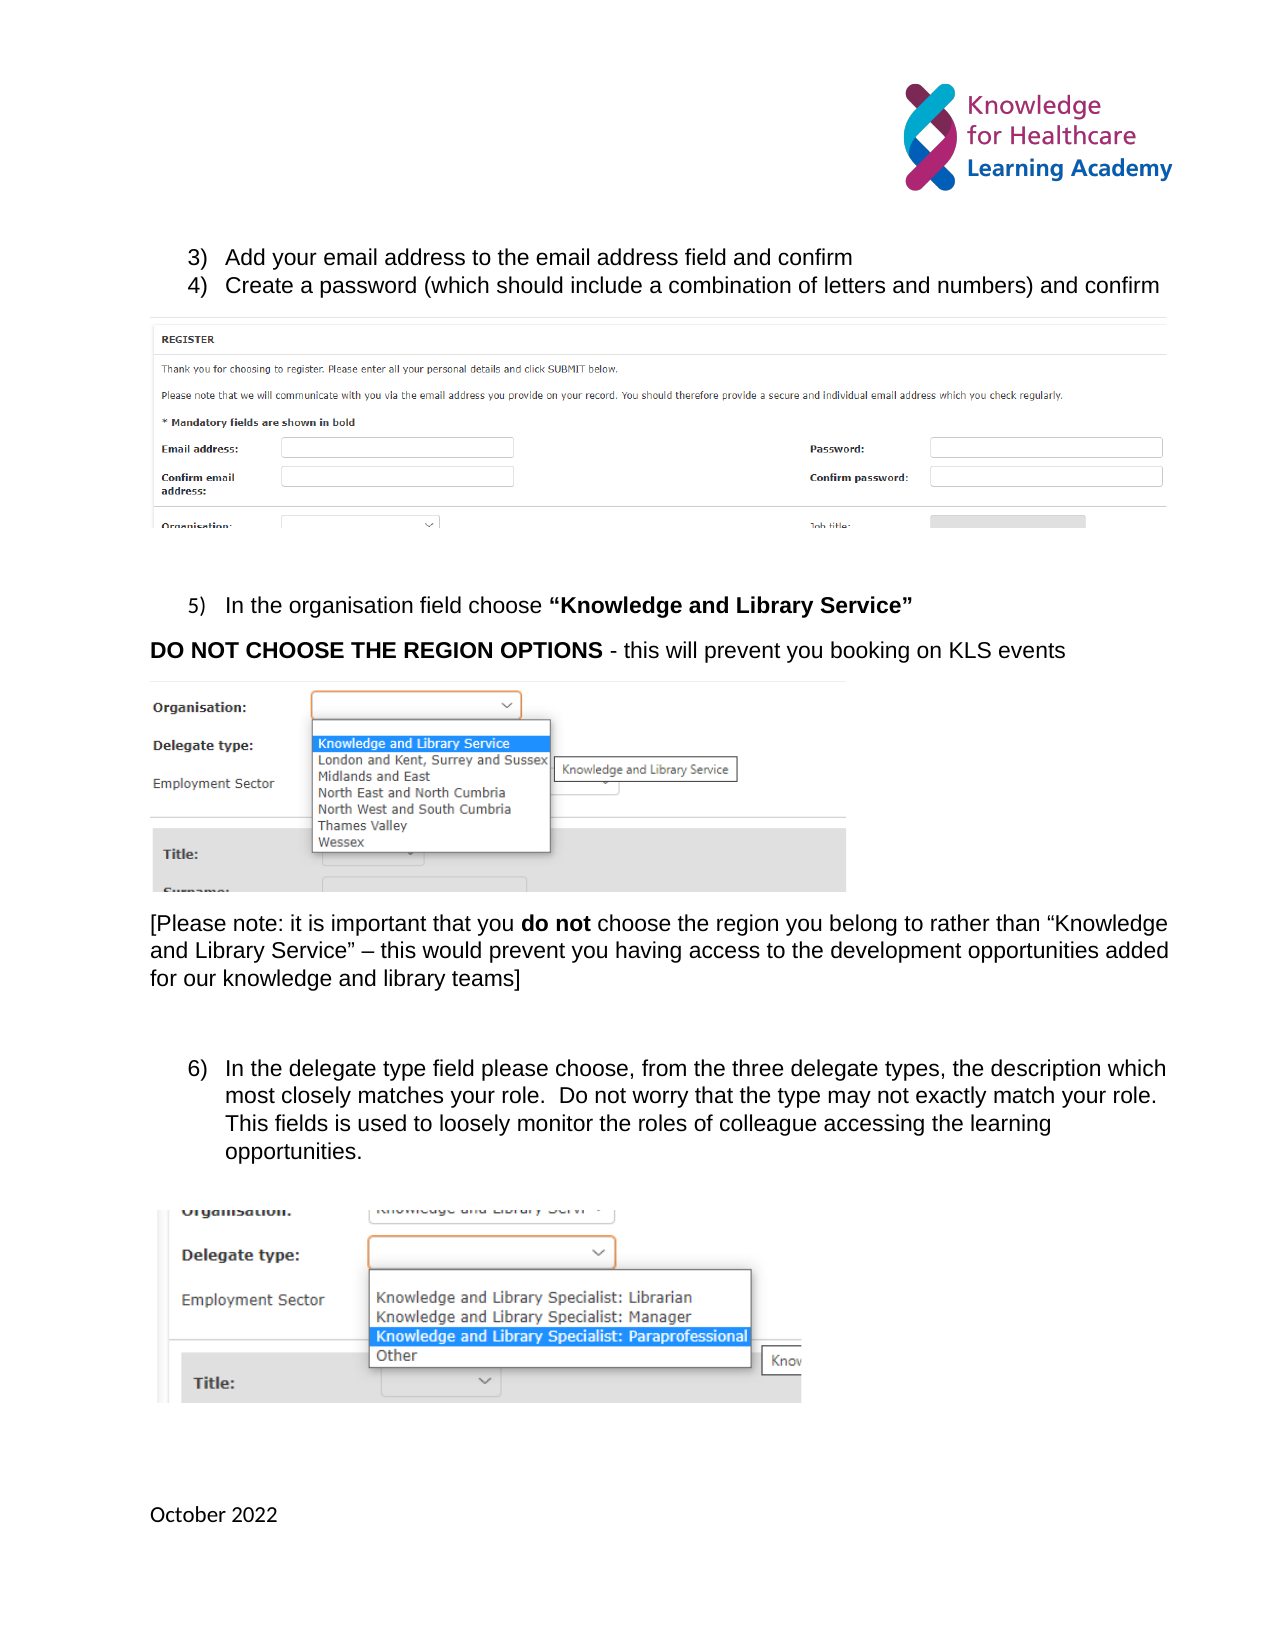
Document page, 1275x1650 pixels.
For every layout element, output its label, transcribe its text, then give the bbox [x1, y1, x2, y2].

text [Please note: it is important that you do not choose the region you belong to rather than “Knowledge and Library Service” – this would prevent you having access to the development opportunities added for our knowledge and library teams] [150, 909, 1181, 992]
text DO NOT CHOOSE THE REGION OPTIONS - this will prevent you booking on KLS events [150, 637, 1181, 663]
list In the delegate type field please choose, from the three delegate types, the description which most closely matches your role. Do not worry that the type may not exactly match your role. This fields is used to loosely monitor the roles of colleague accessing the learning opportunities. [187, 1054, 1181, 1164]
list In the organisation field choose “Knowledge and Library Service” [187, 591, 1181, 619]
list Create a password (which should include a combination of letters and numbers) and confirm [187, 272, 1181, 298]
list Add your email address to the email address field and confirm [187, 244, 1181, 270]
